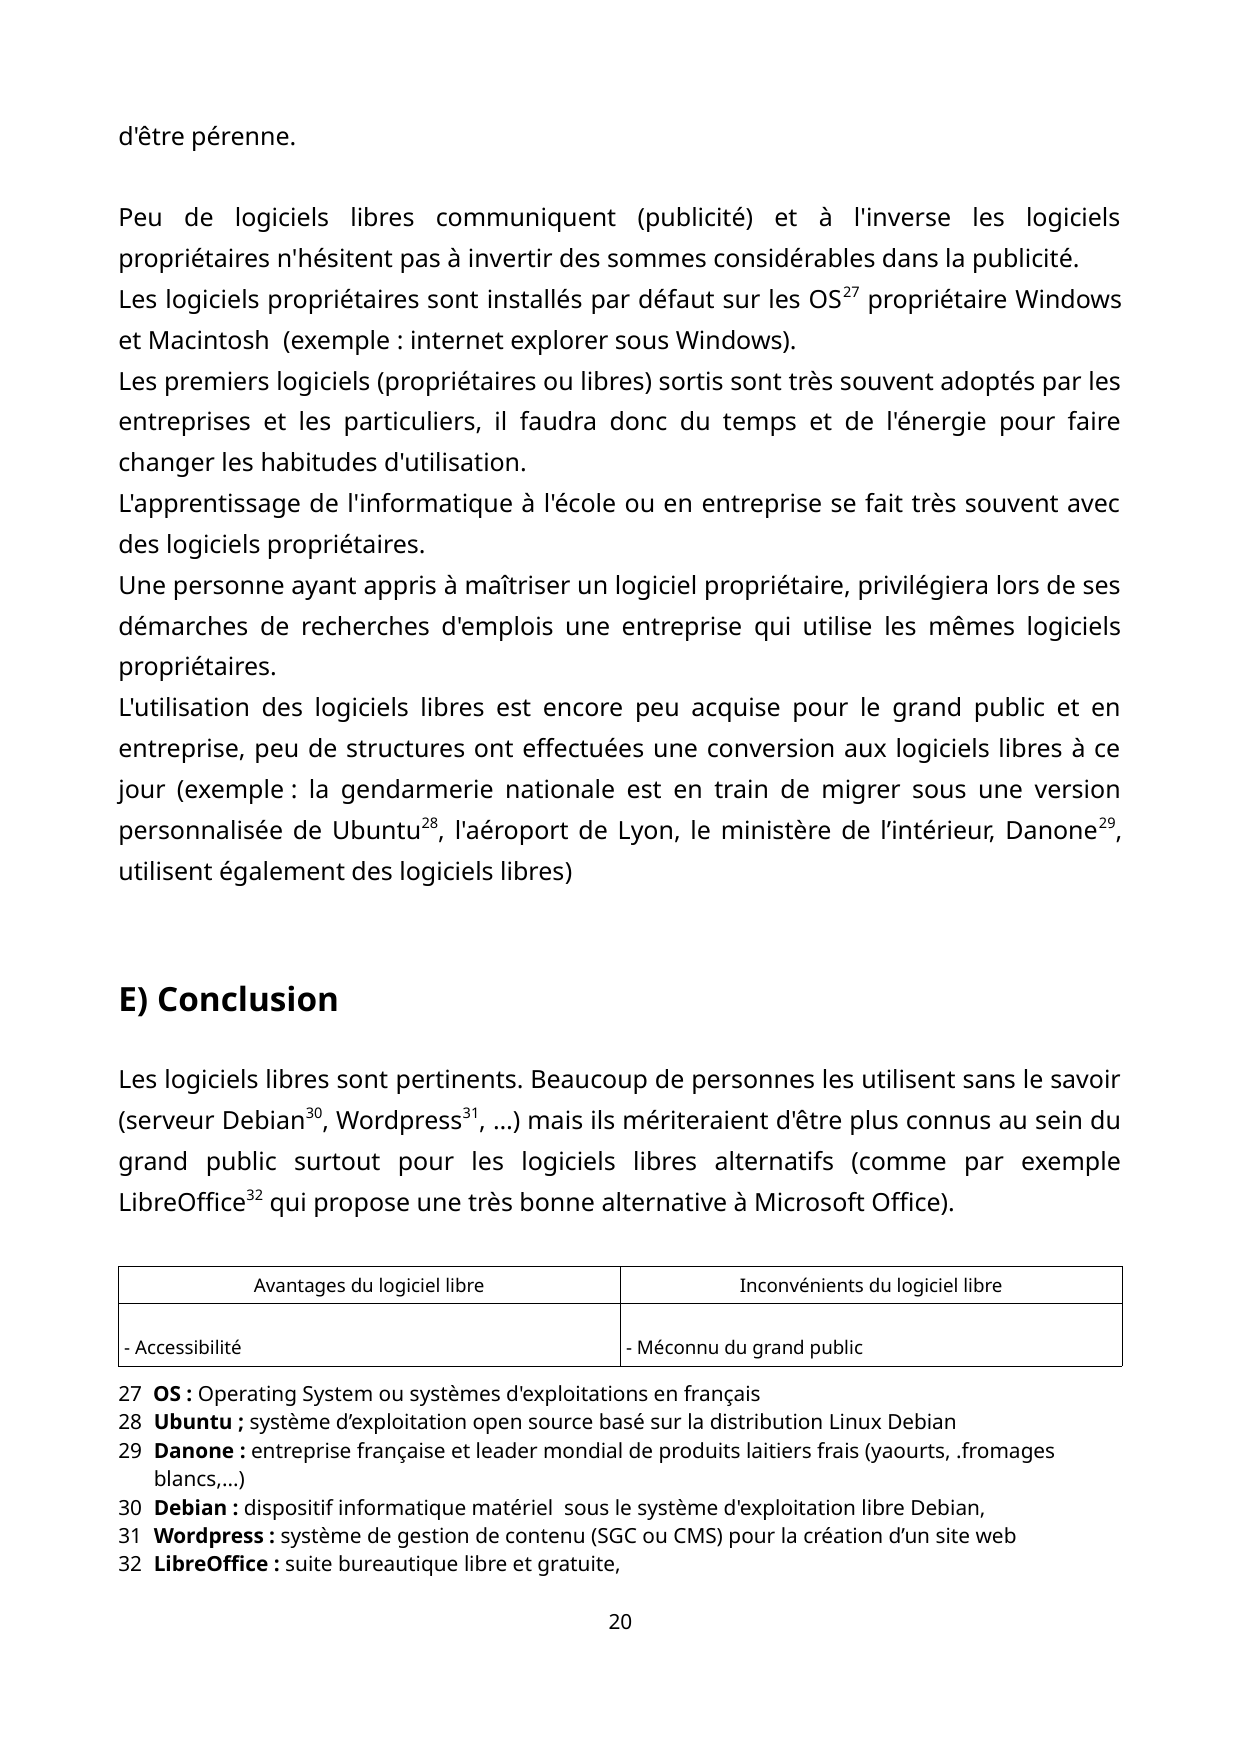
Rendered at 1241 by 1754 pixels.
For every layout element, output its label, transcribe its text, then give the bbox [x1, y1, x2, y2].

subtitle Conclusion [118, 976, 1122, 1021]
table_header Inconvénients du logiciel libre [621, 1267, 1122, 1303]
text Les logiciels propriétaires sont installés par défaut sur les OS propriétaire Windows et Macintosh (exemple : internet explorer sous Windows). [118, 281, 1122, 356]
table_cell - Accessibilité [119, 1304, 620, 1366]
text OS : Operating System ou systèmes d'exploitations en français [118, 1379, 1122, 1407]
text Debian : dispositif informatique matériel sous le système d'exploitation libre Debian, [118, 1493, 1122, 1521]
text Les premiers logiciels (propriétaires ou libres) sortis sont très souvent adoptés par les entreprises et les particuliers, il faudra donc du temps et de l'énergie pour faire changer les habitudes d'utilisation. [118, 363, 1122, 479]
text d'être pérenne. [118, 118, 1122, 152]
text Ubuntu ; système d’exploitation open source basé sur la distribution Linux Debian [118, 1407, 1122, 1436]
text Les logiciels libres sont pertinents. Beaucoup de personnes les utilisent sans le savoir (serveur Debian, Wordpress, …) mais ils mériteraient d'être plus connus au sein du grand public surtout pour les logiciels libres alternatifs (comme par exemple LibreOffice qui propose une très bonne alternative à Microsoft Office). [118, 1062, 1122, 1218]
text L'apprentissage de l'informatique à l'école ou en entreprise se fait très souvent avec des logiciels propriétaires. [118, 486, 1122, 561]
table_header Avantages du logiciel libre [119, 1267, 620, 1303]
text L'utilisation des logiciels libres est encore peu acquise pour le grand public et en entreprise, peu de structures ont effectuées une conversion aux logiciels libres à ce jour (exemple : la gendarmerie nationale est en train de migrer sous une version personnalisée de Ubuntu, l'aéroport de Lyon, le ministère de l’intérieur, Danone, utilisent également des logiciels libres) [118, 690, 1122, 887]
text Une personne ayant appris à maîtriser un logiciel propriétaire, privilégiera lors de ses démarches de recherches d'emplois une entreprise qui utilise les mêmes logiciels propriétaires. [118, 567, 1122, 683]
text LibreOffice : suite bureautique libre et gratuite, [118, 1549, 1122, 1578]
text Danone : entreprise française et leader mondial de produits laitiers frais (yaourts, .fromages blancs,...) [118, 1436, 1122, 1493]
text Peu de logiciels libres communiquent (publicité) et à l'inverse les logiciels propriétaires n'hésitent pas à invertir des sommes considérables dans la publicité. [118, 200, 1122, 275]
text Wordpress : système de gestion de contenu (SGC ou CMS) pour la création d’un site web [118, 1521, 1122, 1549]
table_cell - Méconnu du grand public [621, 1304, 1122, 1366]
